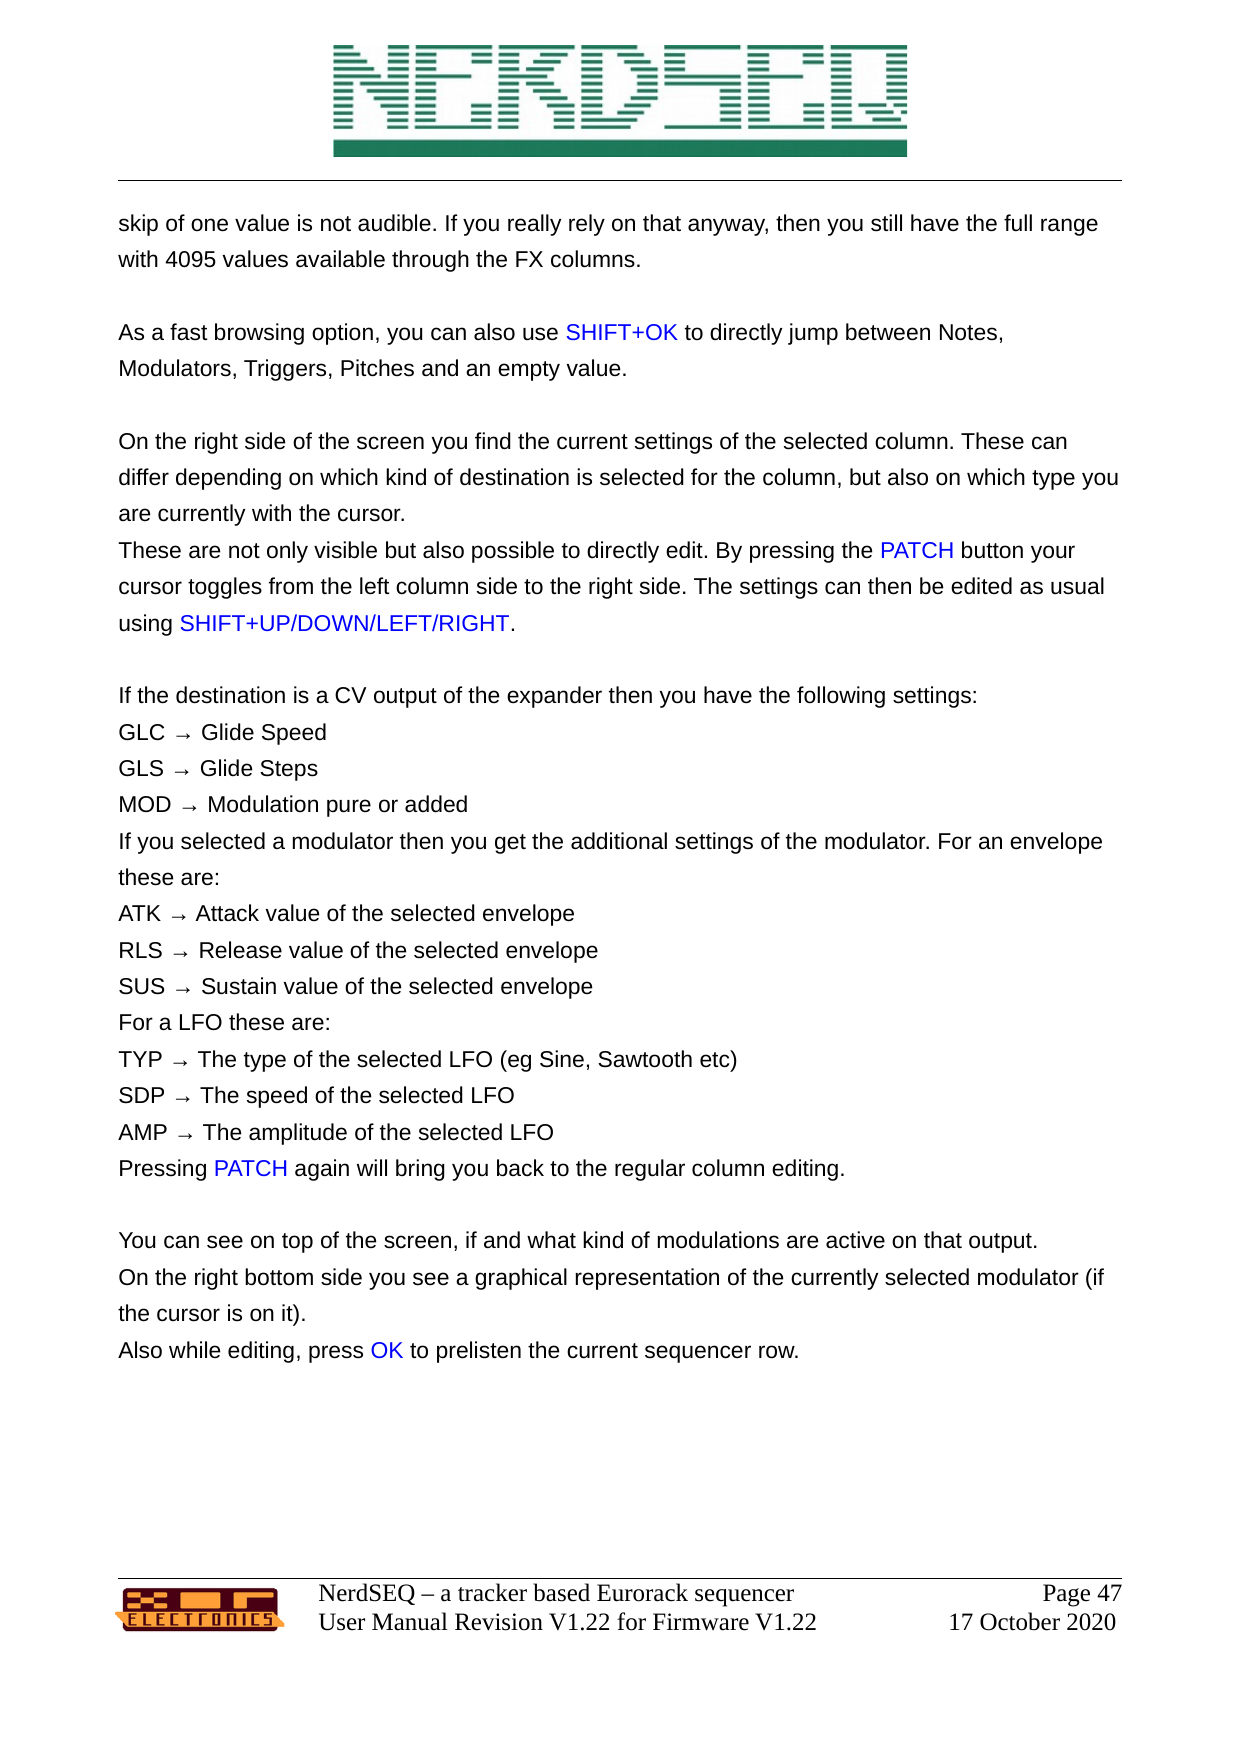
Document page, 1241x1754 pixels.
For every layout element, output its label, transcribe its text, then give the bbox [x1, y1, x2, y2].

text GLC → Glide Speed [118, 718, 1122, 745]
text RLS → Release value of the selected envelope [118, 937, 1122, 963]
text AMP → The amplitude of the selected LFO [118, 1118, 1122, 1145]
text skip of one value is not audible. If you really rely on that anyway, then you still have the full range with 4095 values available through the FX columns. [118, 209, 1122, 272]
text SDP → The speed of the selected LFO [118, 1082, 1122, 1108]
text These are not only visible but also possible to directly edit. By pressing the PATCH button your cursor toggles from the left column side to the right side. The settings can then be edited as usual using SHIFT+UP/DOWN/LEFT/RIGHT. [118, 537, 1122, 636]
text TYP → The type of the selected LFO (eg Sine, Sawtooth etc) [118, 1046, 1122, 1072]
picture [115, 1584, 285, 1634]
text On the right bottom side you see a graphical representation of the currently selected modulator (if the cursor is on it). [118, 1264, 1122, 1327]
text SUS → Sustain value of the selected envelope [118, 973, 1122, 999]
text MOD → Modulation pure or added [118, 791, 1122, 818]
text For a LFO these are: [118, 1009, 1122, 1036]
text ATK → Attack value of the selected envelope [118, 900, 1122, 927]
text If the destination is a CV output of the expander then you have the following settings: [118, 682, 1122, 708]
text As a fast browsing option, you can also use SHIFT+OK to directly jump between Notes, Modulators, Triggers, Pitches and an empty value. [118, 319, 1122, 381]
text If you selected a modulator then you get the additional settings of the modulator. For an envelope these are: [118, 828, 1122, 890]
text Pressing PATCH again will bring you back to the regular column editing. [118, 1155, 1122, 1181]
text Also while editing, press OK to prelisten the current sequencer row. [118, 1337, 1122, 1363]
text GLS → Glide Steps [118, 755, 1122, 781]
text You can see on top of the screen, if and what kind of modulations are active on that output. [118, 1227, 1122, 1254]
picture [333, 45, 908, 157]
text On the right side of the screen you find the current settings of the selected column. These can differ depending on which kind of destination is selected for the column, but also on which type you are currently with the cursor. [118, 428, 1122, 527]
